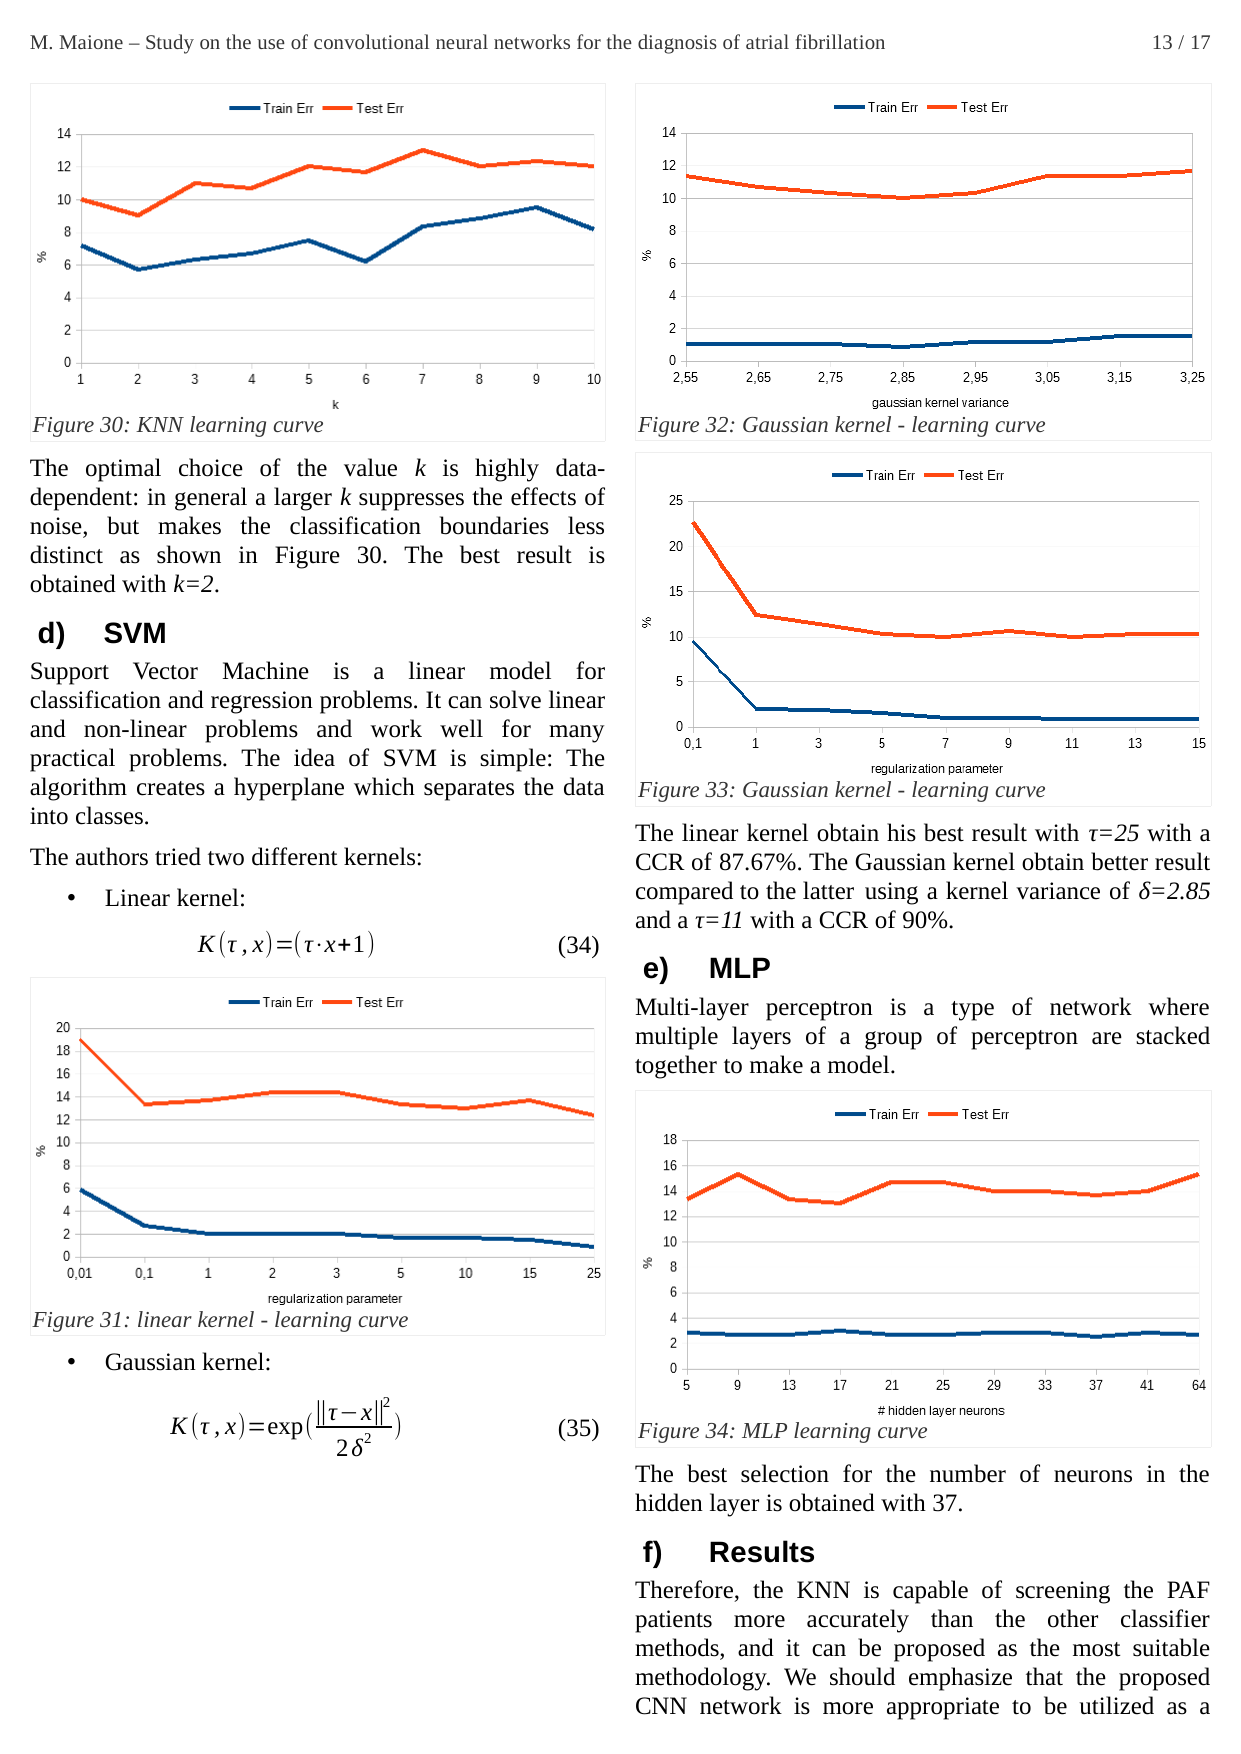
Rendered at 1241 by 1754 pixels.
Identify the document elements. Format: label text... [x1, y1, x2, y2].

table_header [30, 924, 541, 977]
text The optimal choice of the value k is highly data-dependent: in general a larger k suppresses the effects of noise, but makes the classification boundaries less distinct as shown in Figure 30. The best result is obtained with k=2. [29, 453, 605, 598]
text Figure 34: MLP learning curve [638, 1418, 1208, 1444]
subtitle MLP [635, 951, 1211, 986]
table_header (35) [541, 1388, 605, 1478]
text Therefore, the KNN is capable of screening the PAF patients more accurately than the other classifier methods, and it can be proposed as the most suitable methodology. We should emphasize that the proposed CNN network is more appropriate to be utilized as a [635, 1574, 1211, 1720]
picture [32, 992, 603, 1306]
text Figure 31: linear kernel - learning curve [32, 1306, 602, 1332]
text The authors tried two different kernels: [29, 842, 605, 871]
text Figure 32: Gaussian kernel - learning curve [638, 411, 1208, 437]
list Linear kernel: [67, 883, 605, 912]
table_header (34) [541, 924, 605, 977]
picture [637, 467, 1208, 777]
picture [637, 1106, 1208, 1418]
text Figure 30: KNN learning curve [32, 412, 602, 438]
subtitle SVM [29, 616, 605, 650]
picture [32, 98, 603, 412]
picture [637, 98, 1208, 411]
text Multi-layer perceptron is a type of network where multiple layers of a group of perceptron are stacked together to make a model. [635, 991, 1211, 1079]
text Figure 33: Gaussian kernel - learning curve [638, 777, 1208, 803]
table_header [30, 1388, 541, 1478]
text The best selection for the number of neurons in the hidden layer is obtained with 37. [635, 1459, 1211, 1517]
text The linear kernel obtain his best result with τ=25 with a CCR of 87.67%. The Gaussian kernel obtain better result compared to the latter using a kernel variance of δ=2.85 and a τ=11 with a CCR of 90%. [635, 817, 1211, 934]
subtitle Results [635, 1534, 1211, 1568]
text Support Vector Machine is a linear model for classification and regression problems. It can solve linear and non-linear problems and work well for many practical problems. The idea of SVM is simple: The algorithm creates a hyperplane which separates the data into classes. [29, 656, 605, 830]
list Gaussian kernel: [67, 1347, 605, 1376]
